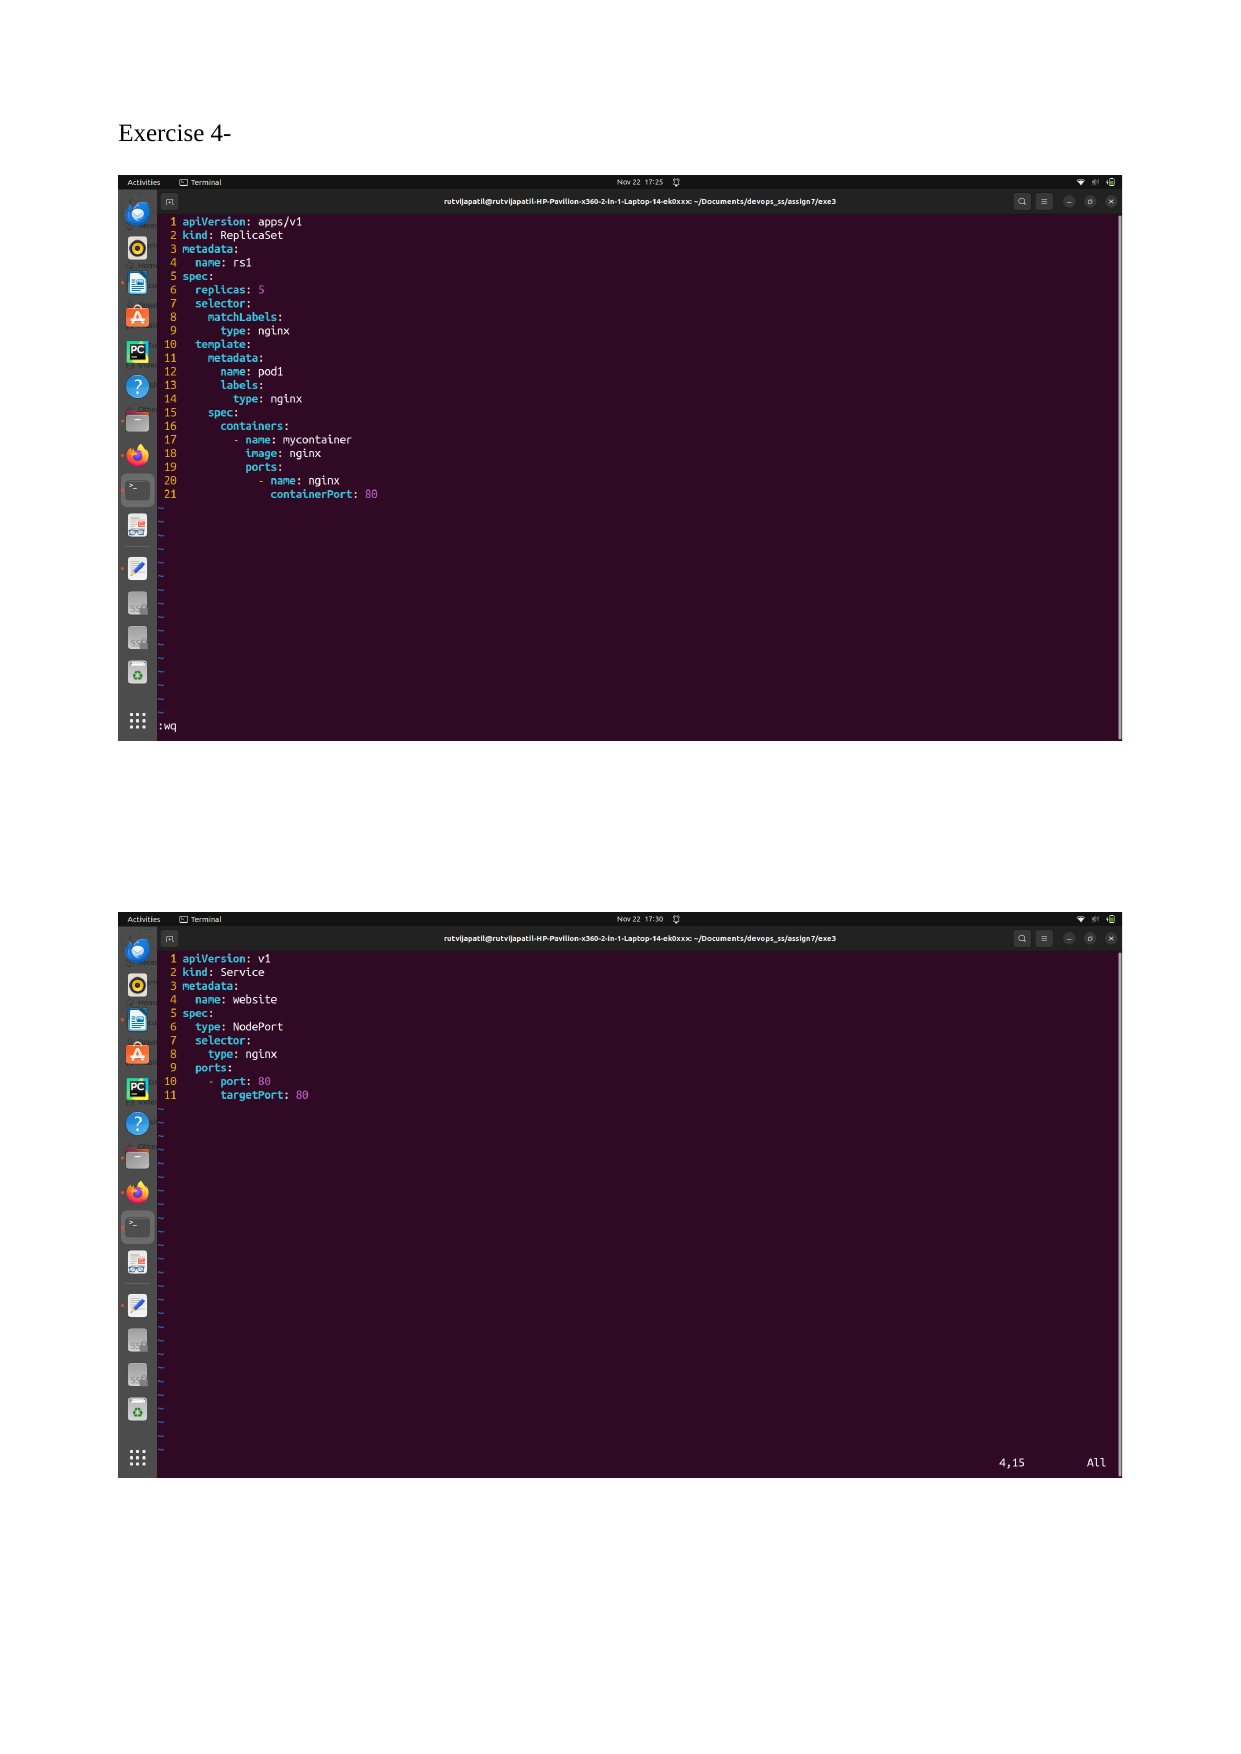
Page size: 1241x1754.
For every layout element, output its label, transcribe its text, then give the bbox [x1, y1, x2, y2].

picture [118, 175, 1123, 741]
text Exercise 4- [118, 118, 1122, 147]
picture [118, 912, 1123, 1478]
